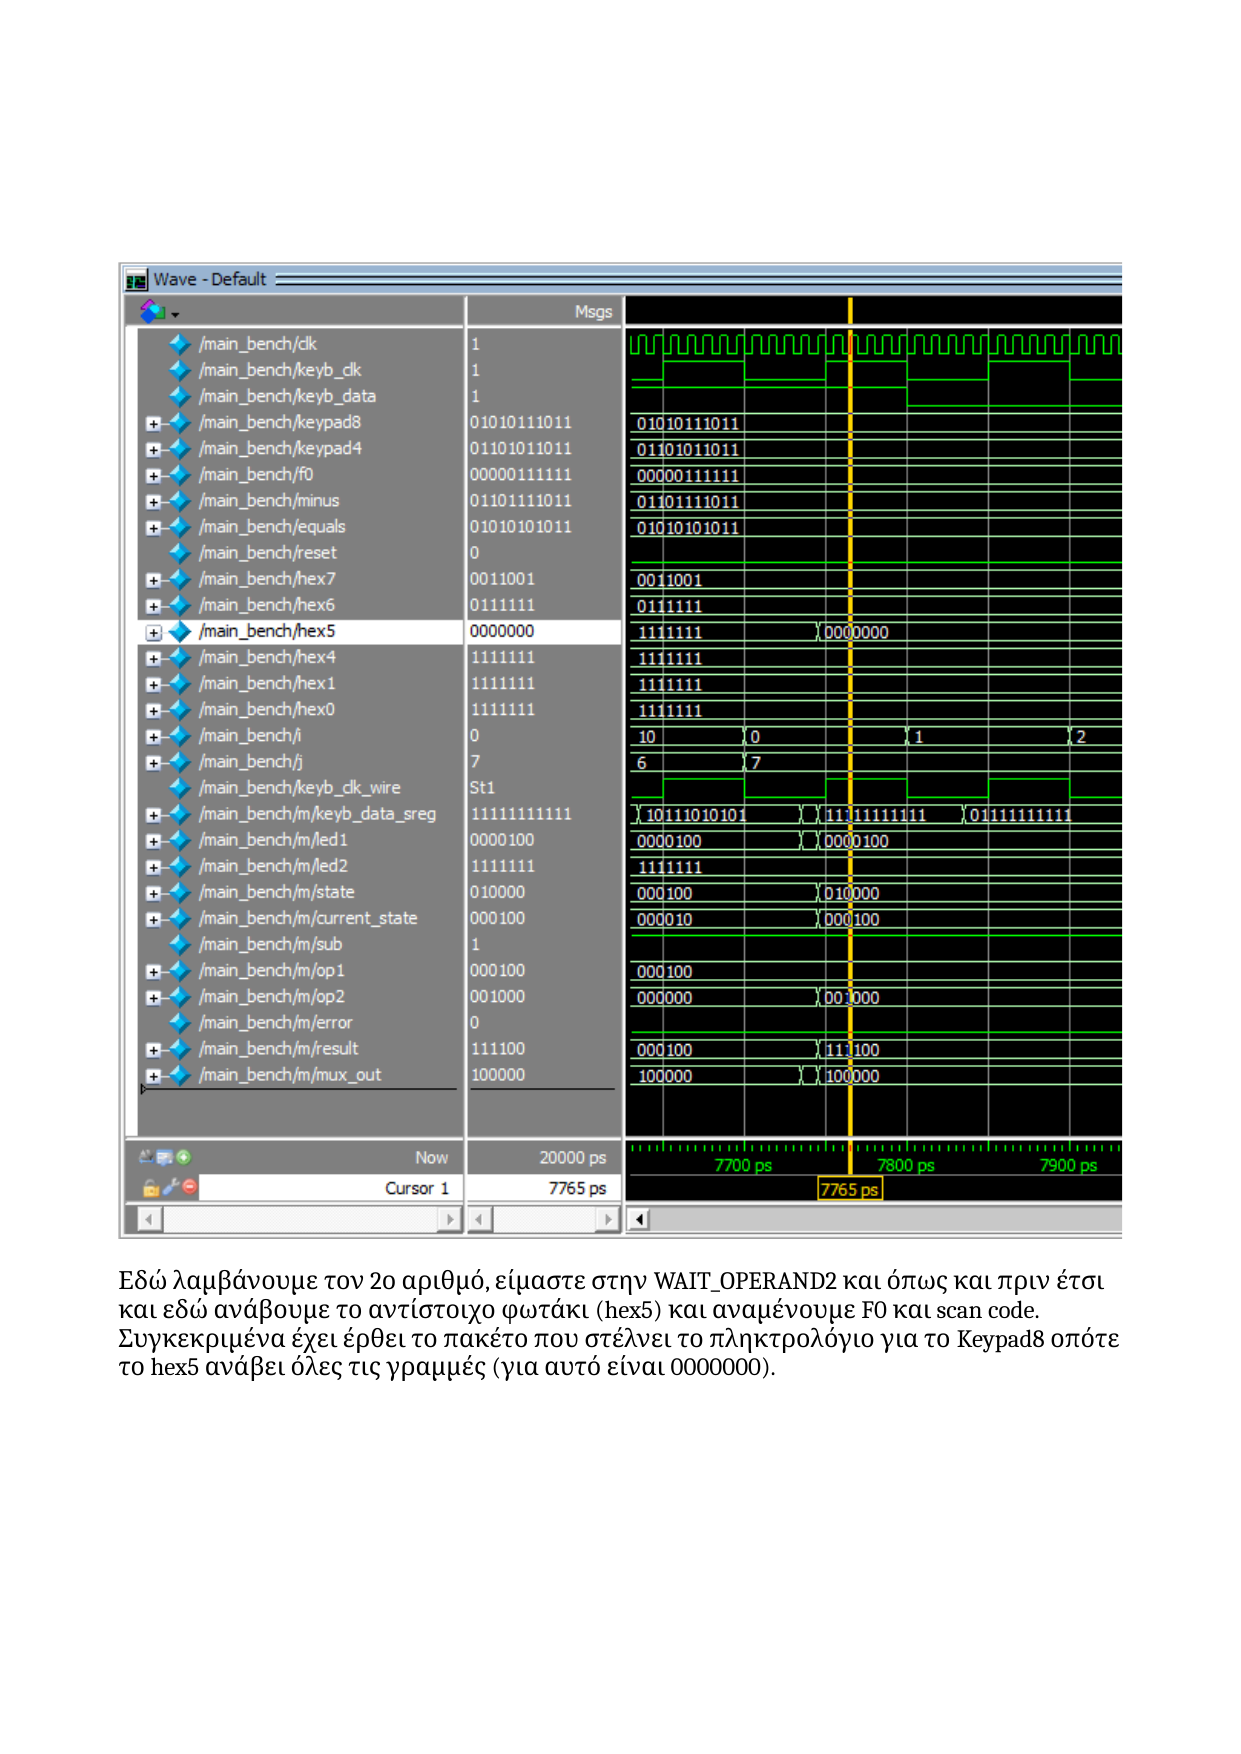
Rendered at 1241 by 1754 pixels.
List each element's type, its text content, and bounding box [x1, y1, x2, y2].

picture [118, 261, 1123, 1239]
text Εδώ λαμβάνουμε τον 2ο αριθμό, είμαστε στην WAIT_OPERAND2 και όπως και πριν έτσι και εδώ ανάβουμε το αντίστοιχο φωτάκι (hex5) και αναμένουμε F0 και scan code. Συγκεκριμένα έχει έρθει το πακέτο που στέλνει το πληκτρολόγιο για το Keypad8 οπότε το hex5 ανάβει όλες τις γραμμές (για αυτό είναι 0000000). [118, 1267, 1122, 1382]
